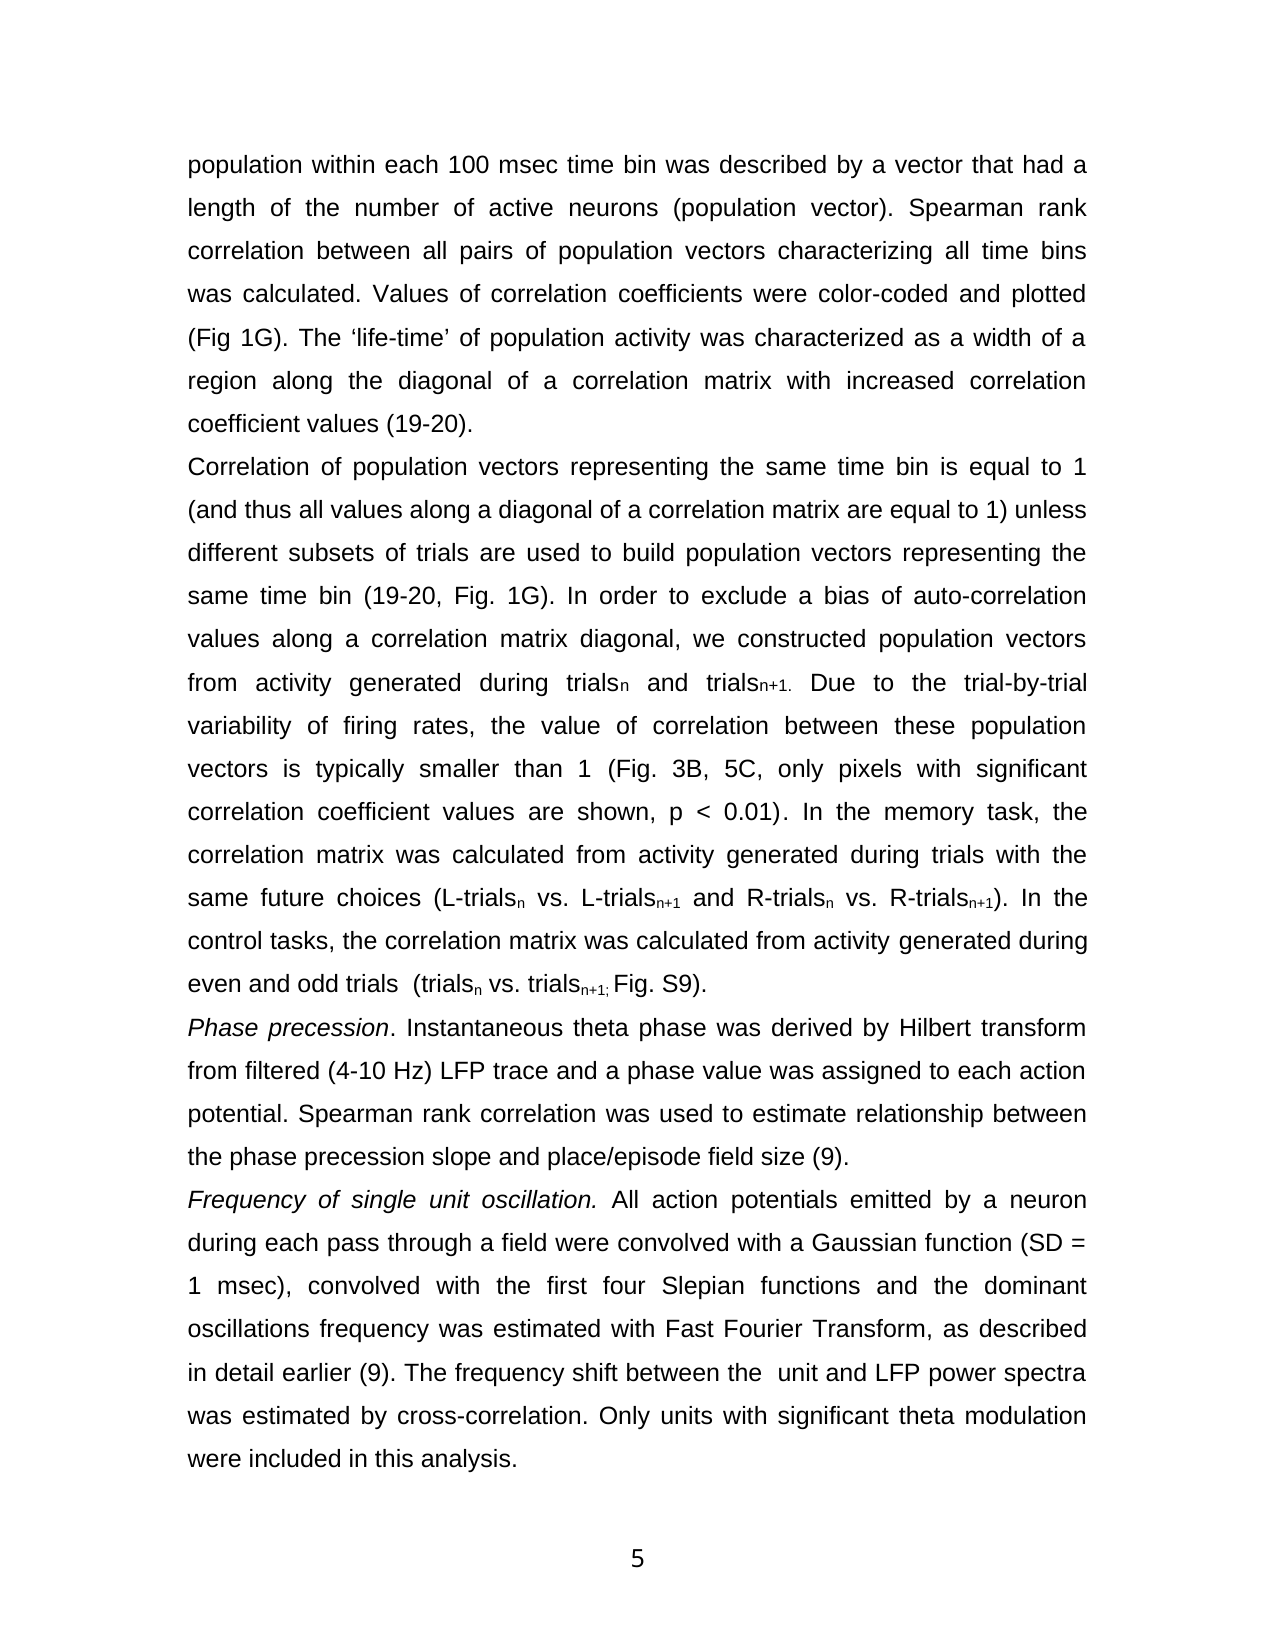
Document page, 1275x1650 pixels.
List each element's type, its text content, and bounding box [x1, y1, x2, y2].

text Phase precession. Instantaneous theta phase was derived by Hilbert transform from filtered (4-10 Hz) LFP trace and a phase value was assigned to each action potential. Spearman rank correlation was used to estimate relationship between the phase precession slope and place/episode field size (9). [187, 1012, 1088, 1171]
text Frequency of single unit oscillation. All action potentials emitted by a neuron during each pass through a field were convolved with a Gaussian function (SD = 1 msec), convolved with the first four Slepian functions and the dominant oscillations frequency was estimated with Fast Fourier Transform, as described in detail earlier (9). The frequency shift between the unit and LFP power spectra was estimated by cross-correlation. Only units with significant theta modulation were included in this analysis. [187, 1185, 1088, 1472]
text population within each 100 msec time bin was described by a vector that had a length of the number of active neurons (population vector). Spearman rank correlation between all pairs of population vectors characterizing all time bins was calculated. Values of correlation coefficients were color-coded and plotted (Fig 1G). The ‘life-time’ of population activity was characterized as a width of a region along the diagonal of a correlation matrix with increased correlation coefficient values (19-20). [187, 150, 1088, 437]
text Correlation of population vectors representing the same time bin is equal to 1 (and thus all values along a diagonal of a correlation matrix are equal to 1) unless different subsets of trials are used to build population vectors representing the same time bin (19-20, Fig. 1G). In order to exclude a bias of auto-correlation values along a correlation matrix diagonal, we constructed population vectors from activity generated during trialsn and trialsn+1. Due to the trial-by-trial variability of firing rates, the value of correlation between these population vectors is typically smaller than 1 (Fig. 3B, 5C, only pixels with significant correlation coefficient values are shown, p < 0.01). In the memory task, the correlation matrix was calculated from activity generated during trials with the same future choices (L-trialsn vs. L-trialsn+1 and R-trialsn vs. R-trialsn+1). In the control tasks, the correlation matrix was calculated from activity generated during even and odd trials (trialsn vs. trialsn+1; Fig. S9). [187, 452, 1088, 998]
